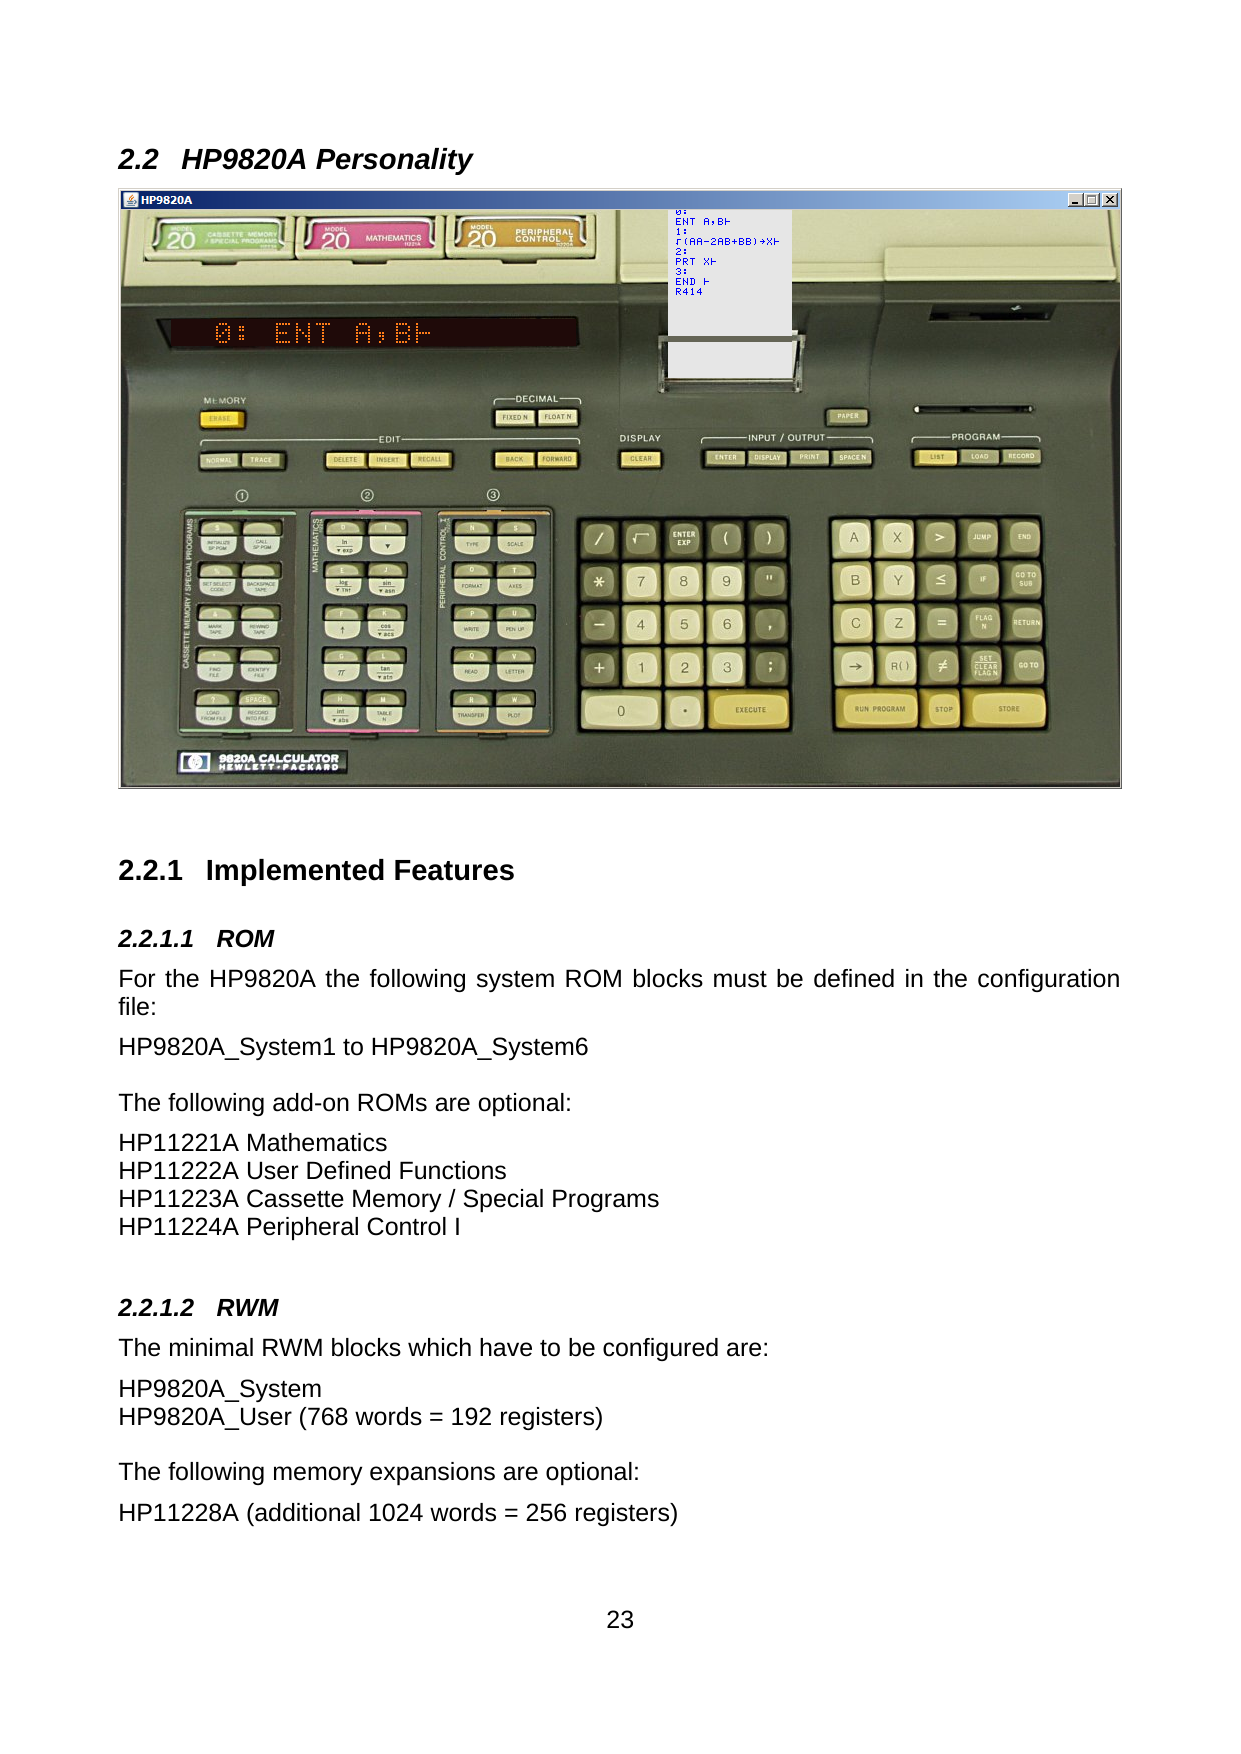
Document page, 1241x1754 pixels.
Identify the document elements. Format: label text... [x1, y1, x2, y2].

text HP11223A Cassette Memory / Special Programs [118, 1185, 1122, 1213]
text HP11222A User Defined Functions [118, 1157, 1122, 1185]
subtitle Implemented Features [118, 854, 1122, 887]
text HP11228A (additional 1024 words = 256 registers) [118, 1499, 1122, 1527]
text For the HP9820A the following system ROM blocks must be defined in the configuration file: [118, 965, 1122, 1021]
text HP9820A_System HP9820A_User (768 words = 192 registers) [118, 1374, 1122, 1430]
subtitle HP9820A Personality [118, 143, 1122, 176]
subtitle RWM [118, 1294, 1122, 1322]
text The minimal RWM blocks which have to be configured are: [118, 1334, 1122, 1362]
text The following add-on ROMs are optional: [118, 1089, 1122, 1117]
subtitle ROM [118, 924, 1122, 952]
text HP9820A_System1 to HP9820A_System6 [118, 1033, 1122, 1061]
text HP11224A Peripheral Control I [118, 1213, 1122, 1241]
picture [118, 188, 1122, 789]
text The following memory expansions are optional: [118, 1458, 1122, 1486]
text HP11221A Mathematics [118, 1129, 1122, 1157]
